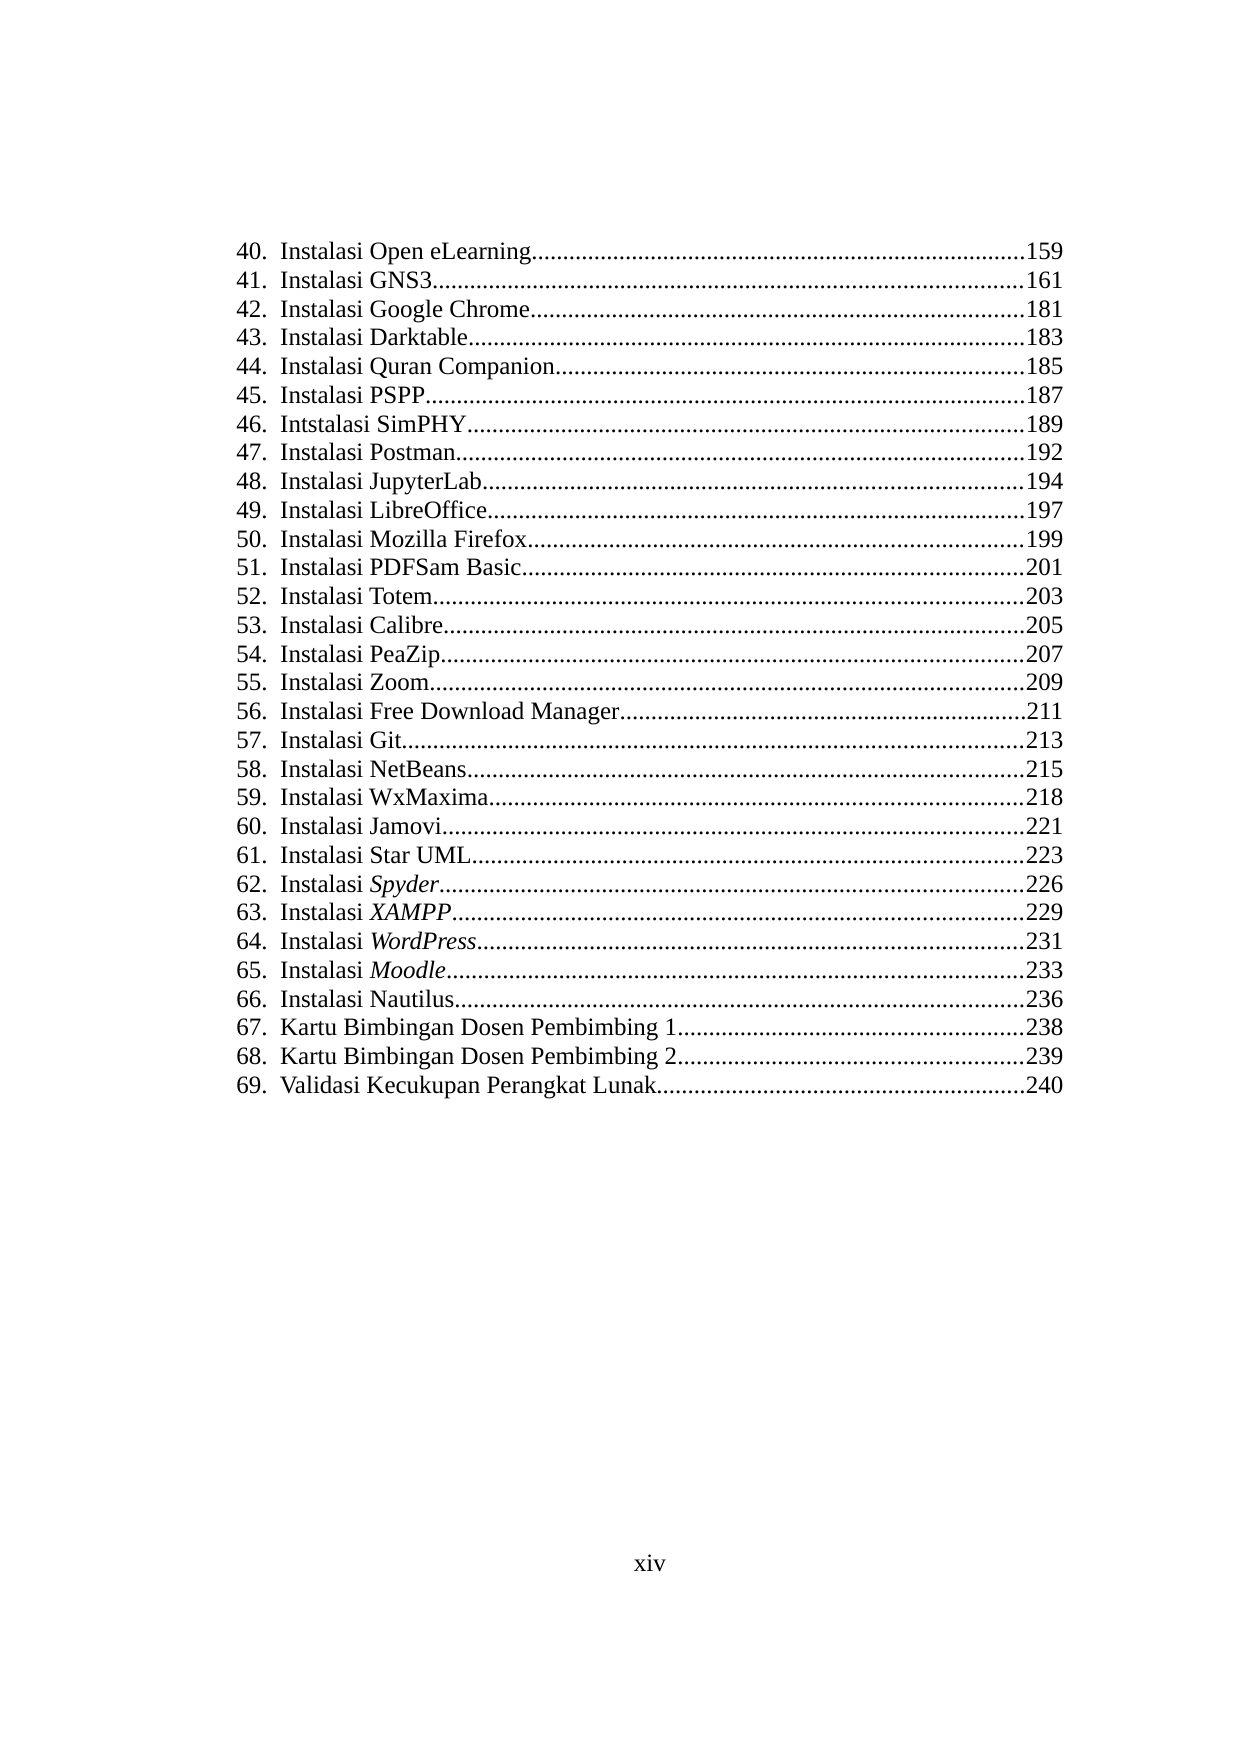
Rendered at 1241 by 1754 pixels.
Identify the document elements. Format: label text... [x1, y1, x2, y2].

text 43. Instalasi Darktable 183 [236, 322, 1063, 351]
text 68. Kartu Bimbingan Dosen Pembimbing 2 239 [236, 1041, 1063, 1070]
text 61. Instalasi Star UML 223 [236, 840, 1063, 869]
text 56. Instalasi Free Download Manager 211 [236, 696, 1063, 725]
text 52. Instalasi Totem 203 [236, 581, 1063, 610]
text 40. Instalasi Open eLearning 159 [236, 236, 1063, 265]
text 66. Instalasi Nautilus 236 [236, 984, 1063, 1012]
text 51. Instalasi PDFSam Basic 201 [236, 552, 1063, 581]
text 60. Instalasi Jamovi 221 [236, 811, 1063, 840]
text 63. Instalasi XAMPP 229 [236, 897, 1063, 926]
text 41. Instalasi GNS3 161 [236, 265, 1063, 294]
text 49. Instalasi LibreOffice 197 [236, 495, 1063, 524]
text 44. Instalasi Quran Companion 185 [236, 351, 1063, 380]
text 50. Instalasi Mozilla Firefox 199 [236, 524, 1063, 552]
text 58. Instalasi NetBeans 215 [236, 754, 1063, 782]
text 53. Instalasi Calibre 205 [236, 610, 1063, 639]
text 55. Instalasi Zoom 209 [236, 667, 1063, 696]
text 59. Instalasi WxMaxima 218 [236, 782, 1063, 811]
text 67. Kartu Bimbingan Dosen Pembimbing 1 238 [236, 1012, 1063, 1041]
text 54. Instalasi PeaZip 207 [236, 639, 1063, 667]
text 62. Instalasi Spyder 226 [236, 869, 1063, 897]
text 64. Instalasi WordPress 231 [236, 926, 1063, 955]
text 69. Validasi Kecukupan Perangkat Lunak 240 [236, 1070, 1063, 1099]
text 45. Instalasi PSPP 187 [236, 380, 1063, 409]
text 57. Instalasi Git 213 [236, 725, 1063, 754]
text 46. Intstalasi SimPHY 189 [236, 409, 1063, 437]
text 47. Instalasi Postman 192 [236, 437, 1063, 466]
text 65. Instalasi Moodle 233 [236, 955, 1063, 984]
text 42. Instalasi Google Chrome 181 [236, 294, 1063, 322]
text 48. Instalasi JupyterLab 194 [236, 466, 1063, 495]
